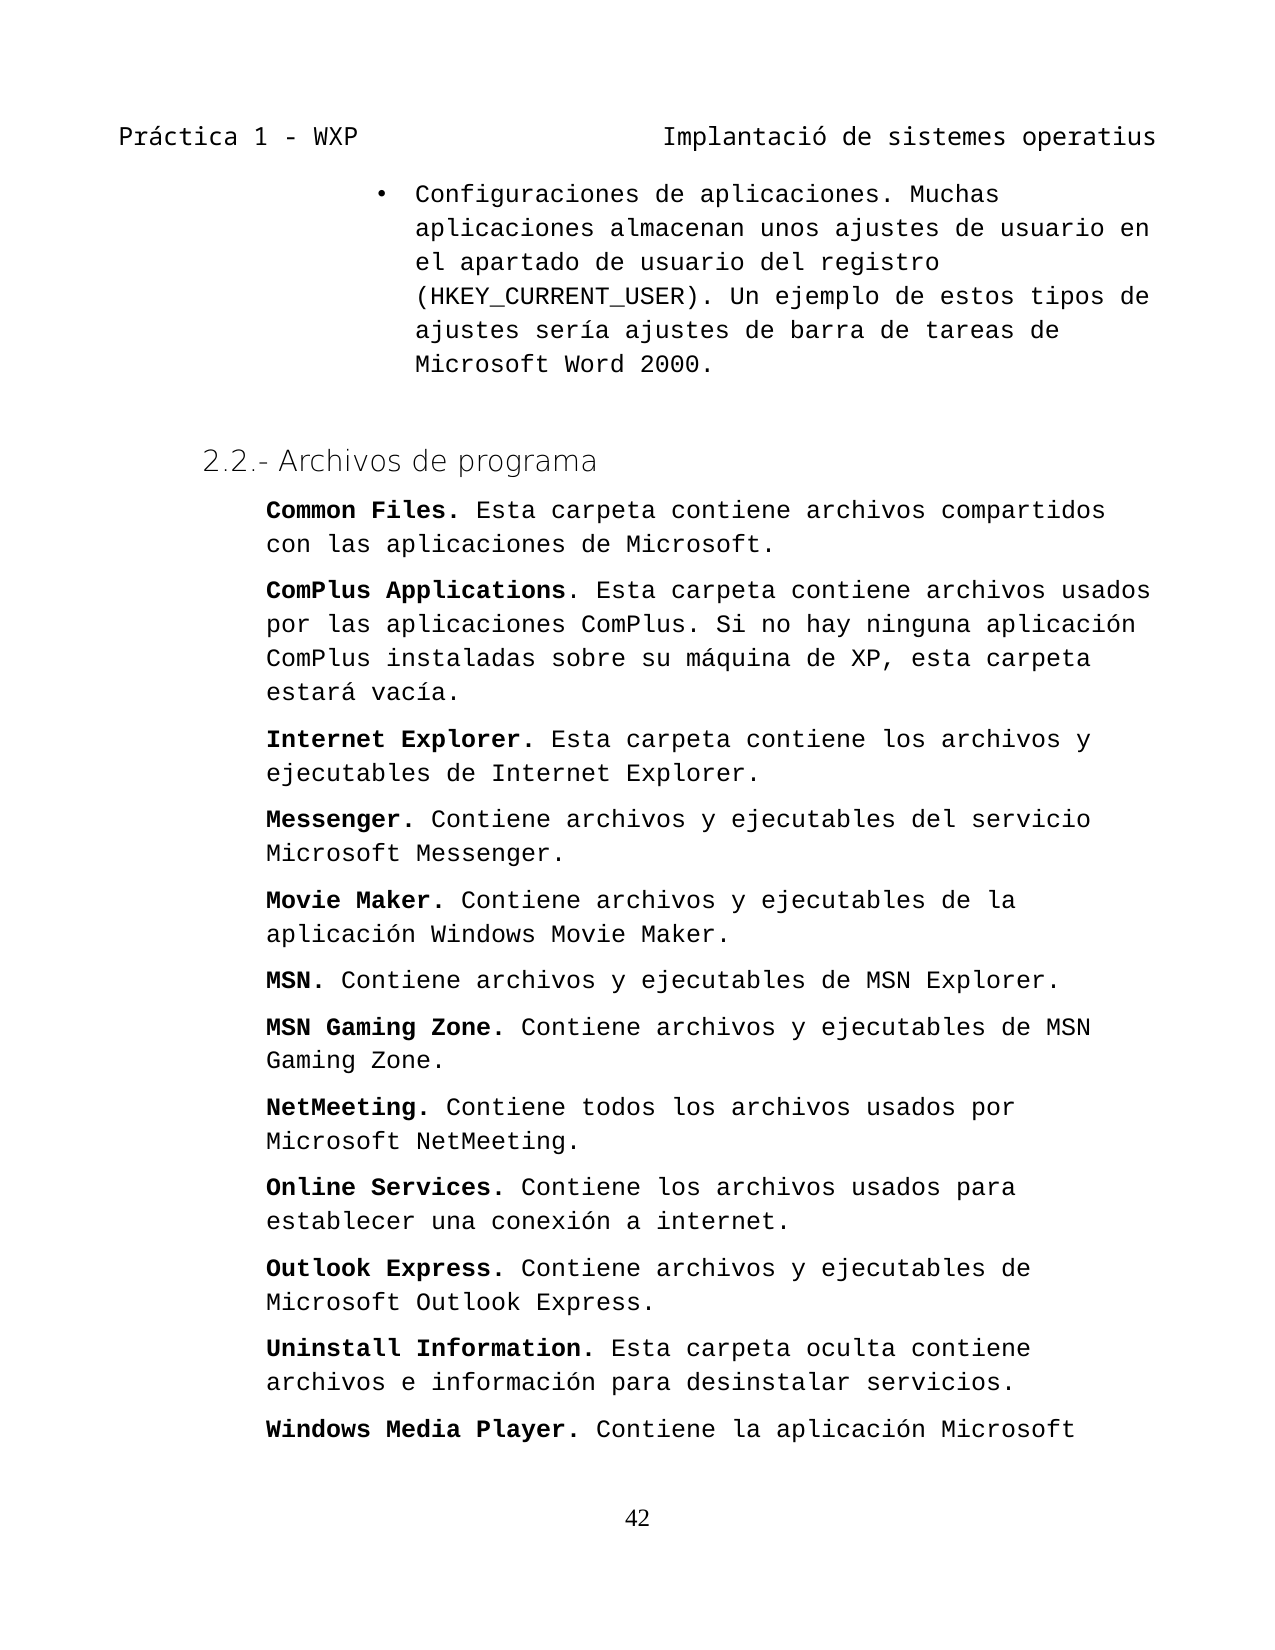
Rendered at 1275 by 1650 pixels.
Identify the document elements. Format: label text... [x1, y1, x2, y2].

text Internet Explorer. Esta carpeta contiene los archivos y ejecutables de Internet Explorer. [266, 726, 1157, 789]
text MSN. Contiene archivos y ejecutables de MSN Explorer. [266, 968, 1157, 996]
text Online Services. Contiene los archivos usados para establecer una conexión a internet. [266, 1175, 1157, 1237]
text MSN Gaming Zone. Contiene archivos y ejecutables de MSN Gaming Zone. [266, 1014, 1157, 1076]
text Outlook Express. Contiene archivos y ejecutables de Microsoft Outlook Express. [266, 1255, 1157, 1318]
list Configuraciones de aplicaciones. Muchas aplicaciones almacenan unos ajustes de usuario en el apartado de usuario del registro (HKEY_CURRENT_USER). Un ejemplo de estos tipos de ajustes sería ajustes de barra de tareas de Microsoft Word 2000. [377, 182, 1157, 380]
text Messenger. Contiene archivos y ejecutables del servicio Microsoft Messenger. [266, 807, 1157, 869]
text Common Files. Esta carpeta contiene archivos compartidos con las aplicaciones de Microsoft. [266, 498, 1157, 560]
text Movie Maker. Contiene archivos y ejecutables de la aplicación Windows Movie Maker. [266, 887, 1157, 949]
text Windows Media Player. Contiene la aplicación Microsoft [266, 1416, 1157, 1444]
list Archivos de programa [193, 444, 1157, 478]
text Uninstall Information. Esta carpeta oculta contiene archivos e información para desinstalar servicios. [266, 1336, 1157, 1398]
text NetMeeting. Contiene todos los archivos usados por Microsoft NetMeeting. [266, 1094, 1157, 1157]
text ComPlus Applications. Esta carpeta contiene archivos usados por las aplicaciones ComPlus. Si no hay ninguna aplicación ComPlus instaladas sobre su máquina de XP, esta carpeta estará vacía. [266, 578, 1157, 708]
